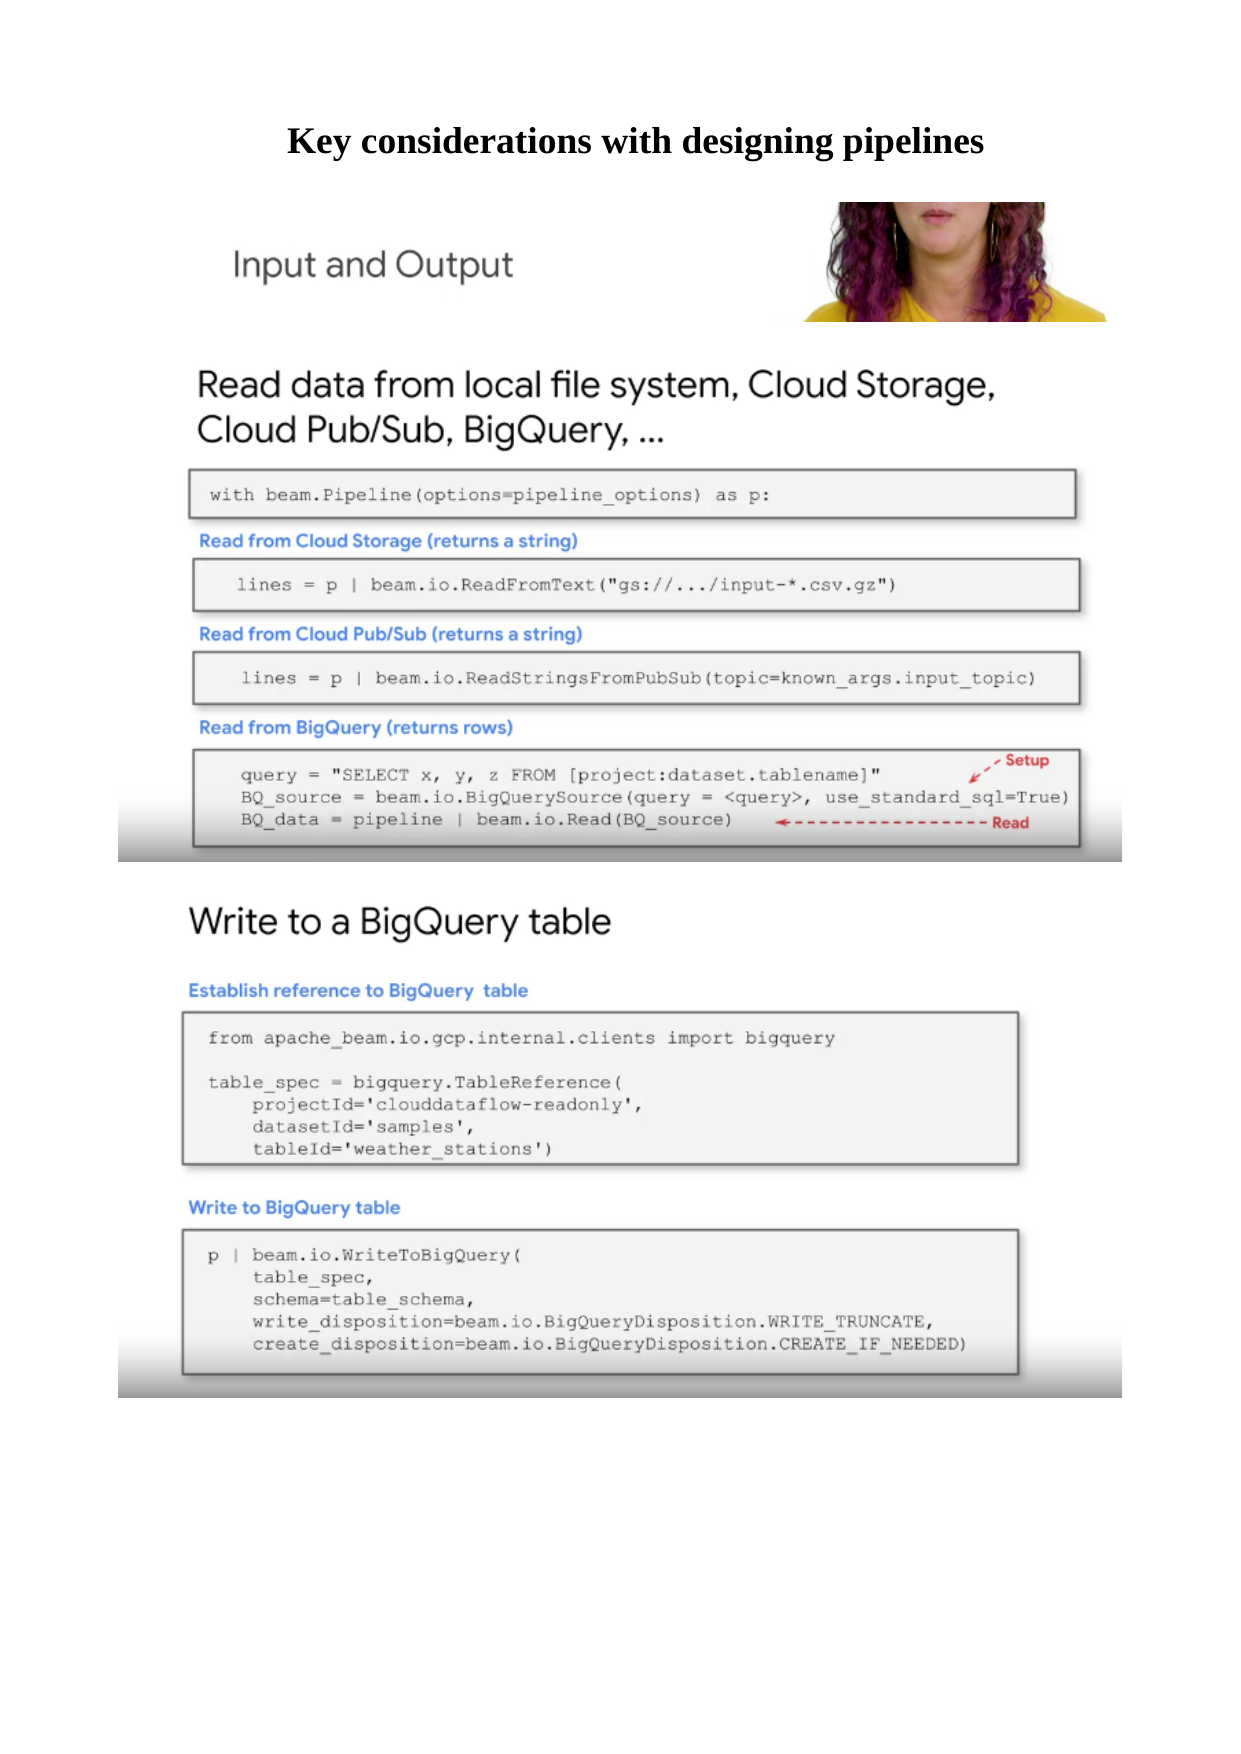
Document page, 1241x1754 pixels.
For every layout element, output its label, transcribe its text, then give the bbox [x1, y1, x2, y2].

subtitle Key considerations with designing pipelines [118, 118, 1122, 161]
picture [118, 890, 1123, 1398]
picture [118, 202, 1123, 322]
picture [118, 350, 1123, 862]
